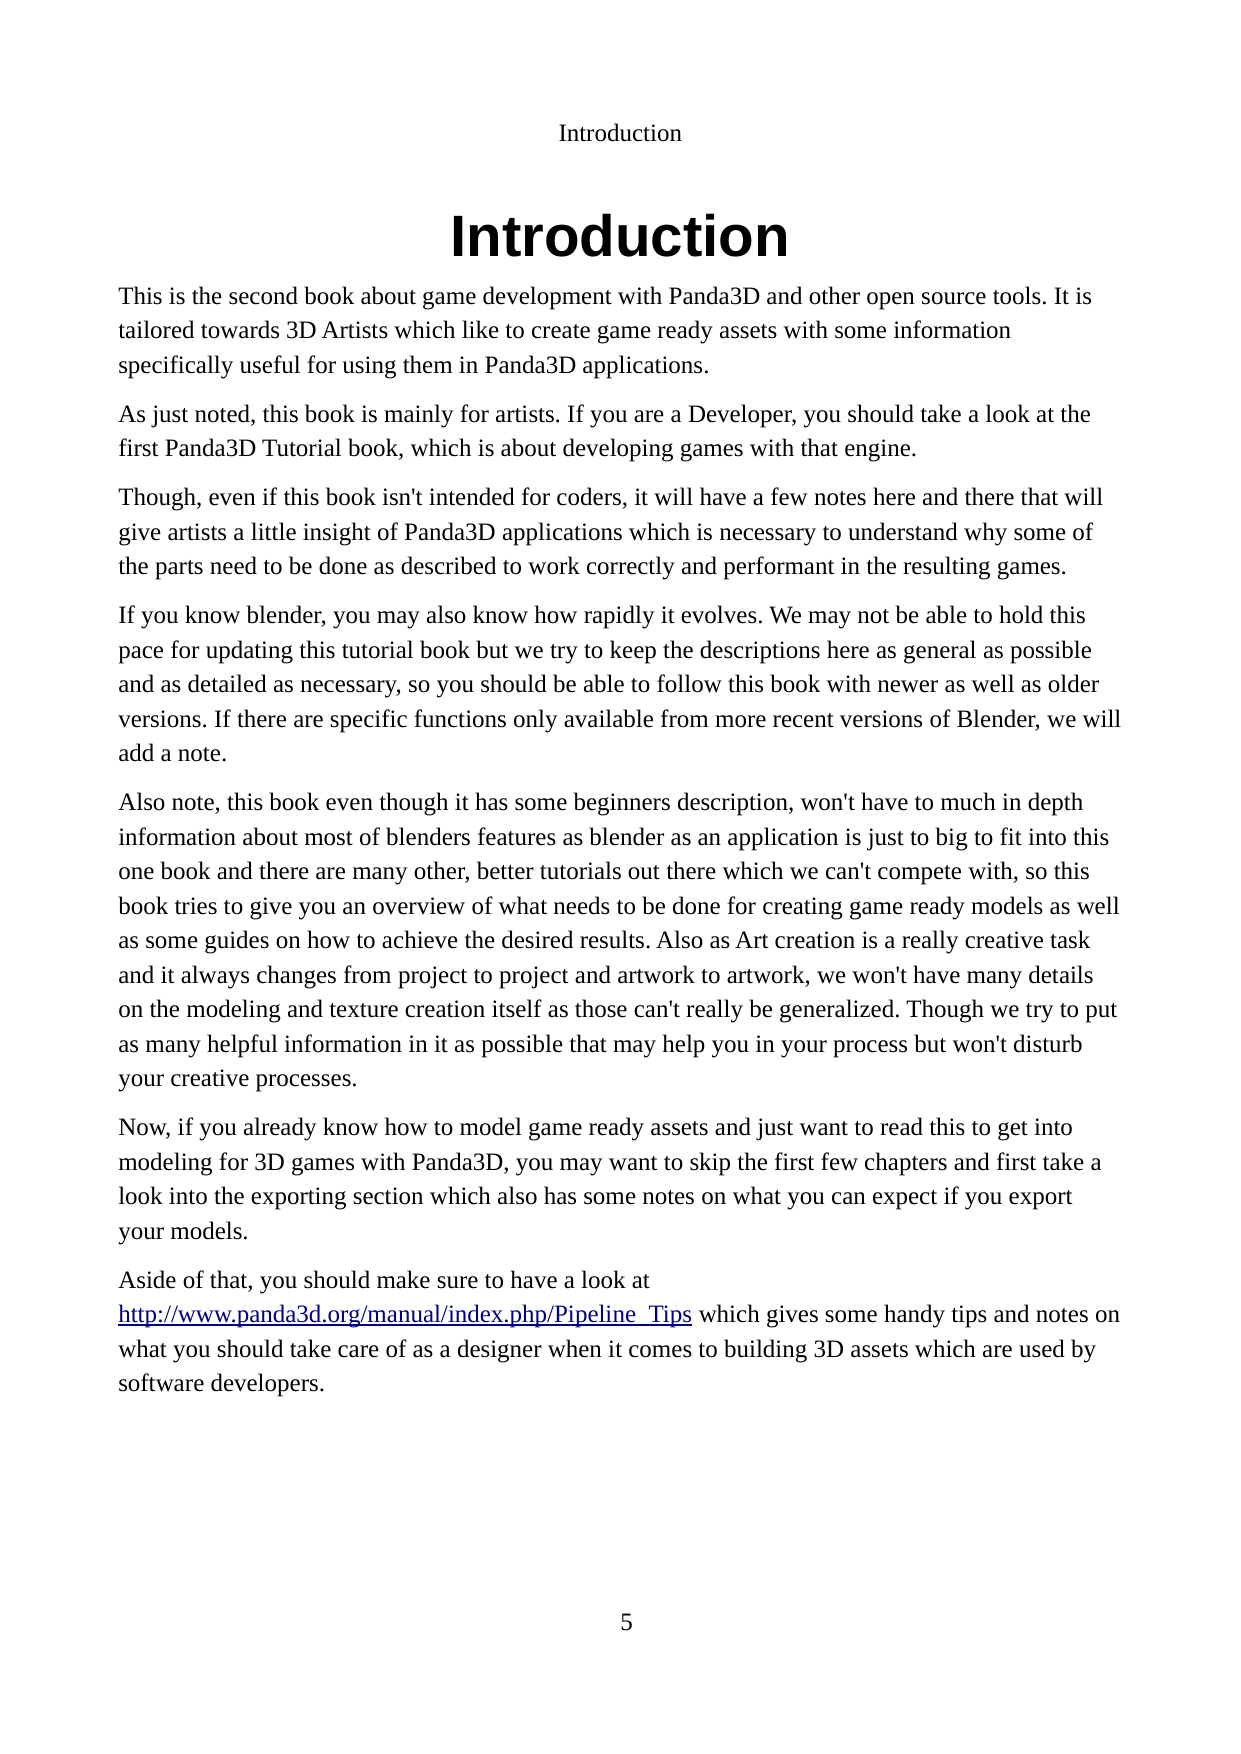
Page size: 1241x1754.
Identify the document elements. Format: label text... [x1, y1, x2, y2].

subtitle Introduction [118, 201, 1122, 268]
text If you know blender, you may also know how rapidly it evolves. We may not be able to hold this pace for updating this tutorial book but we try to keep the descriptions here as general as possible and as detailed as necessary, so you should be able to follow this book with newer as well as older versions. If there are specific functions only available from more recent versions of Blender, we will add a note. [118, 601, 1122, 767]
text Now, if you already know how to model game ready assets and just want to read this to get into modeling for 3D games with Panda3D, you may want to skip the first few chapters and first take a look into the exporting section which also has some notes on what you can expect if you export your models. [118, 1112, 1122, 1244]
text As just noted, this book is mainly for artists. If you are a Developer, you should take a look at the first Panda3D Tutorial book, which is about developing games with that engine. [118, 399, 1122, 462]
text Also note, this book even though it has some beginners description, won't have to much in depth information about most of blenders features as blender as an application is just to big to fit into this one book and there are many other, better tutorials out there which we can't compete with, so this book tries to give you an overview of what needs to be done for creating game ready models as well as some guides on how to achieve the desired results. Also as Art creation is a really creative task and it always changes from project to project and artwork to artwork, we won't have many details on the modeling and texture creation itself as those can't really be generalized. Though we try to put as many helpful information in it as possible that may help you in your process but won't disturb your creative processes. [118, 787, 1122, 1092]
text Though, even if this book isn't intended for coders, it will have a few notes here and there that will give artists a little insight of Panda3D applications which is necessary to understand why some of the parts need to be done as described to work correctly and performant in the resulting games. [118, 482, 1122, 580]
text Aside of that, you should make sure to have a look at http://www.panda3d.org/manual/index.php/Pipeline_Tips which gives some handy tips and notes on what you should take care of as a designer when it comes to building 3D assets which are used by software developers. [118, 1265, 1122, 1397]
text This is the second book about game development with Panda3D and other open source tools. It is tailored towards 3D Artists which like to create game ready assets with some information specifically useful for using them in Panda3D applications. [118, 281, 1122, 379]
